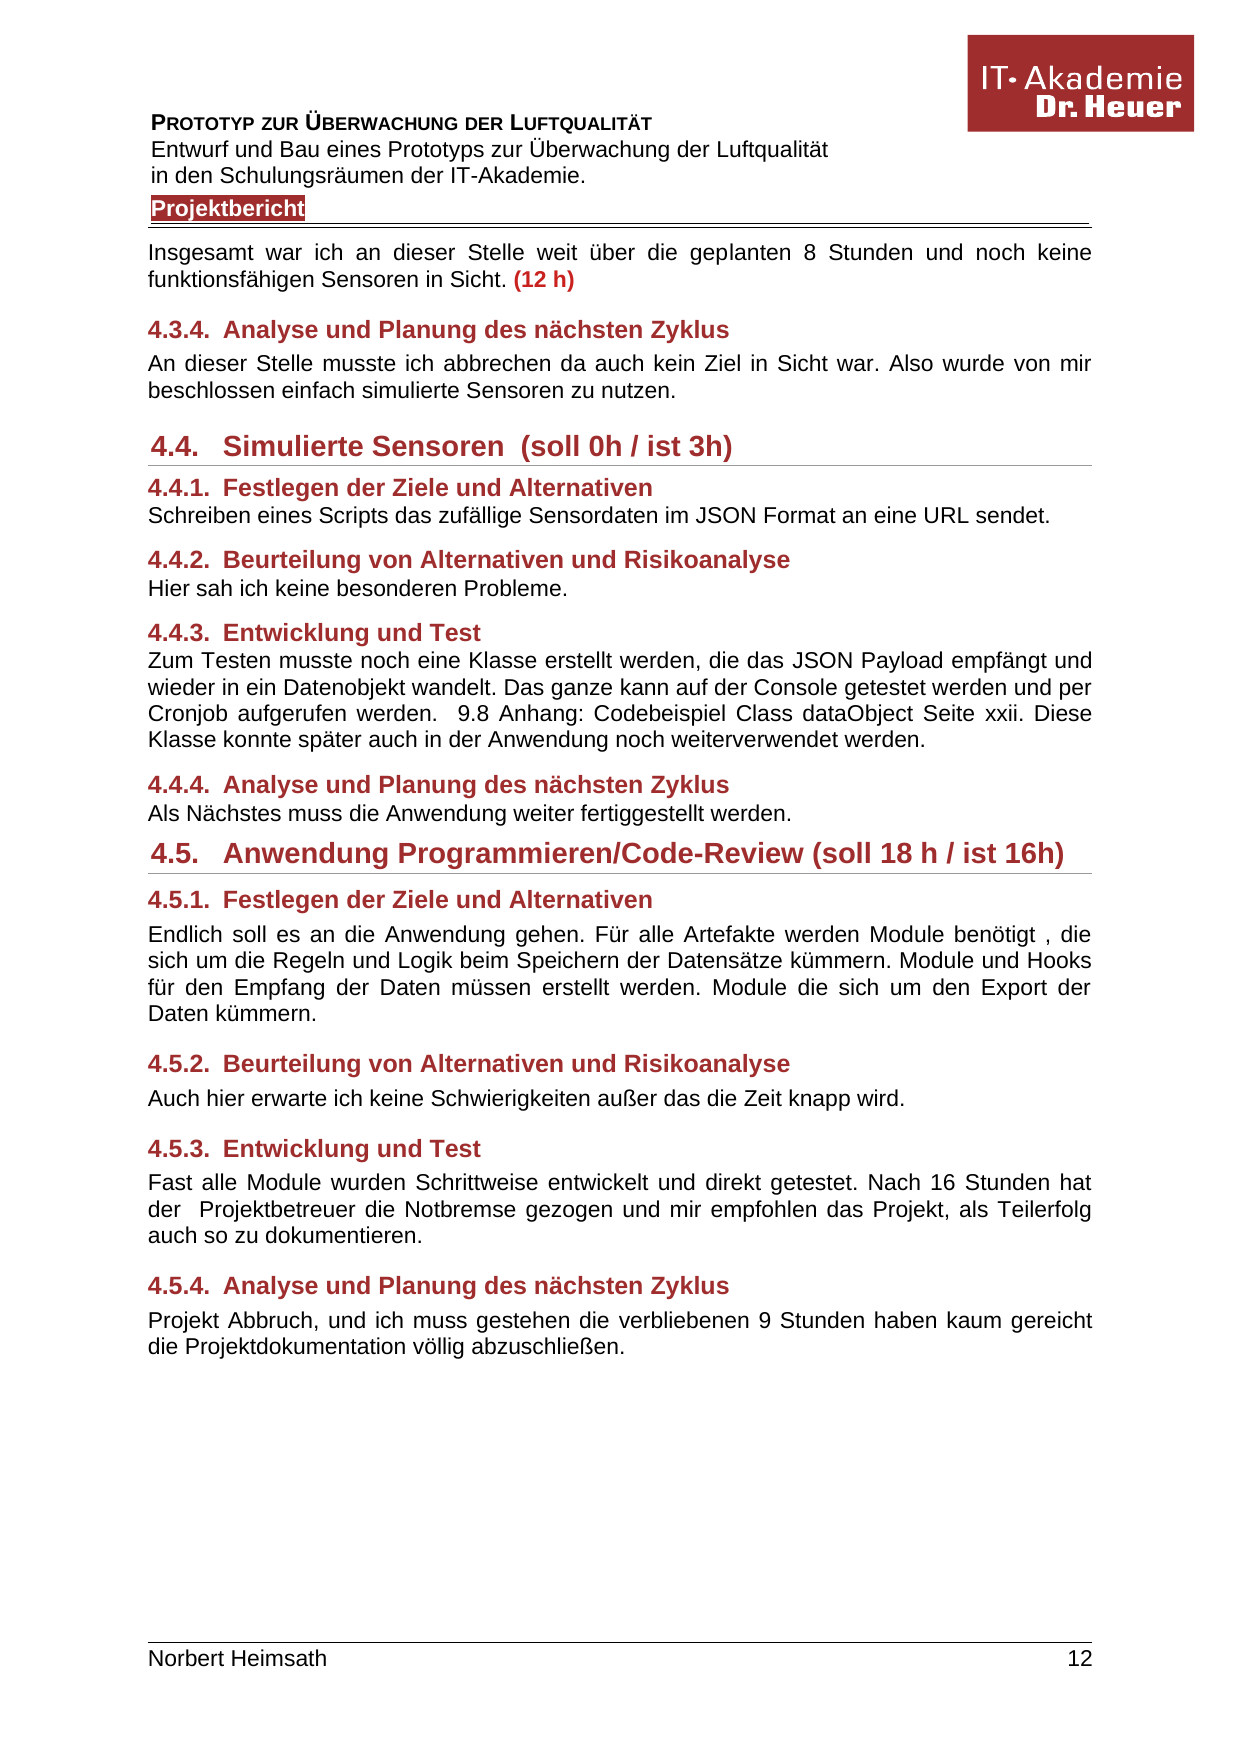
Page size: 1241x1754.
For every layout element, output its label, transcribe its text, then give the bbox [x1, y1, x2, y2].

text Endlich soll es an die Anwendung gehen. Für alle Artefakte werden Module benötigt , die sich um die Regeln und Logik beim Speichern der Datensätze kümmern. Module und Hooks für den Empfang der Daten müssen erstellt werden. Module die sich um den Export der Daten kümmern. [148, 921, 1092, 1026]
text Insgesamt war ich an dieser Stelle weit über die geplanten 8 Stunden und noch keine funktionsfähigen Sensoren in Sicht. (12 h) [148, 239, 1092, 292]
subtitle Festlegen der Ziele und Alternativen [148, 472, 1092, 501]
subtitle Entwicklung und Test [148, 1134, 1092, 1163]
subtitle Entwicklung und Test [148, 618, 1092, 647]
text Hier sah ich keine besonderen Probleme. [148, 574, 1092, 601]
subtitle Analyse und Planung des nächsten Zyklus [148, 770, 1092, 799]
subtitle Anwendung Programmieren/Code-Review (soll 18 h / ist 16h) [148, 833, 1092, 873]
text Als Nächstes muss die Anwendung weiter fertiggestellt werden. [148, 800, 1092, 826]
text Projekt Abbruch, und ich muss gestehen die verbliebenen 9 Stunden haben kaum gereicht die Projektdokumentation völlig abzuschließen. [148, 1307, 1092, 1359]
text Schreiben eines Scripts das zufällige Sensordaten im JSON Format an eine URL sendet. [148, 502, 1092, 528]
subtitle Analyse und Planung des nächsten Zyklus [148, 1271, 1092, 1300]
subtitle Beurteilung von Alternativen und Risikoanalyse [148, 545, 1092, 574]
text An dieser Stelle musste ich abbrechen da auch kein Ziel in Sicht war. Also wurde von mir beschlossen einfach simulierte Sensoren zu nutzen. [148, 350, 1092, 403]
text Fast alle Module wurden Schrittweise entwickelt und direkt getestet. Nach 16 Stunden hat der Projektbetreuer die Notbremse gezogen und mir empfohlen das Projekt, als Teilerfolg auch so zu dokumentieren. [148, 1169, 1092, 1248]
subtitle Analyse und Planung des nächsten Zyklus [148, 315, 1092, 344]
subtitle Festlegen der Ziele und Alternativen [148, 886, 1092, 914]
subtitle Simulierte Sensoren (soll 0h / ist 3h) [148, 426, 1092, 465]
subtitle Beurteilung von Alternativen und Risikoanalyse [148, 1049, 1092, 1078]
text Auch hier erwarte ich keine Schwierigkeiten außer das die Zeit knapp wird. [148, 1084, 1092, 1111]
text Zum Testen musste noch eine Klasse erstellt werden, die das JSON Payload empfängt und wieder in ein Datenobjekt wandelt. Das ganze kann auf der Console getestet werden und per Cronjob aufgerufen werden. 9.8 Anhang: Codebeispiel Class dataObject Seite xxiv. Diese Klasse konnte später auch in der Anwendung noch weiterverwendet werden. [148, 647, 1092, 753]
